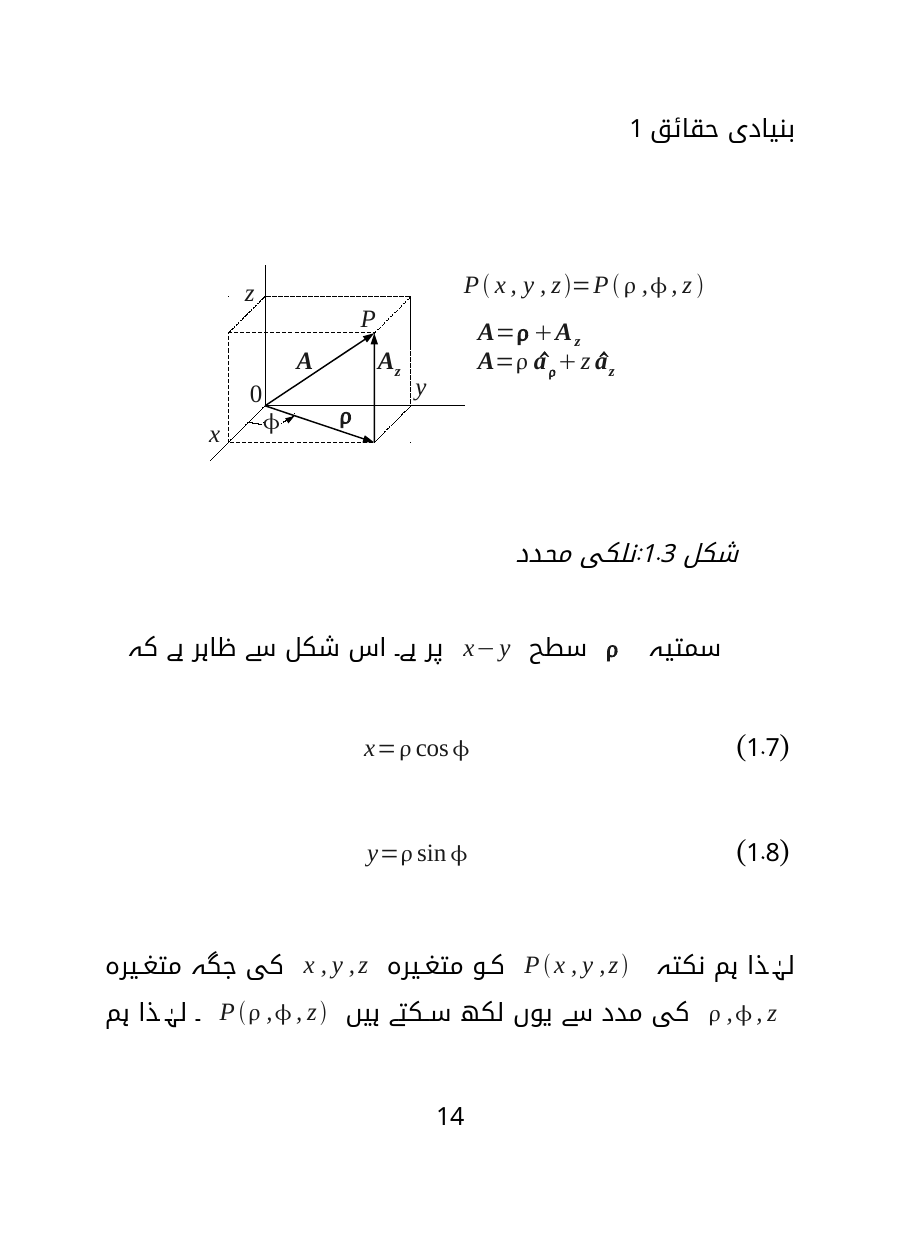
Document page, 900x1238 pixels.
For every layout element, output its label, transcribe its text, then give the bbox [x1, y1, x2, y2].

table_header [105, 824, 718, 895]
table_header (1.7) [718, 719, 795, 790]
table_header (1.8) [718, 824, 795, 895]
table_header [105, 719, 718, 790]
text سمتیہ سطحپر ہے۔ اس شکل سے ظاہر ہے کہ [105, 625, 795, 672]
text لہٰذا ہم نکتہ کو متغیرہکی جگہ متغیرہکی مدد سے یوں لکھ سکتے ہیں۔ لہٰذا ہم خلاء میں کسی بھی نکتہ کو اس کے تین متغیرہ سے ظاہر کر سکتے ہیں۔ [105, 942, 795, 1037]
text شکل 1.3:نلکی محدد [162, 195, 738, 578]
